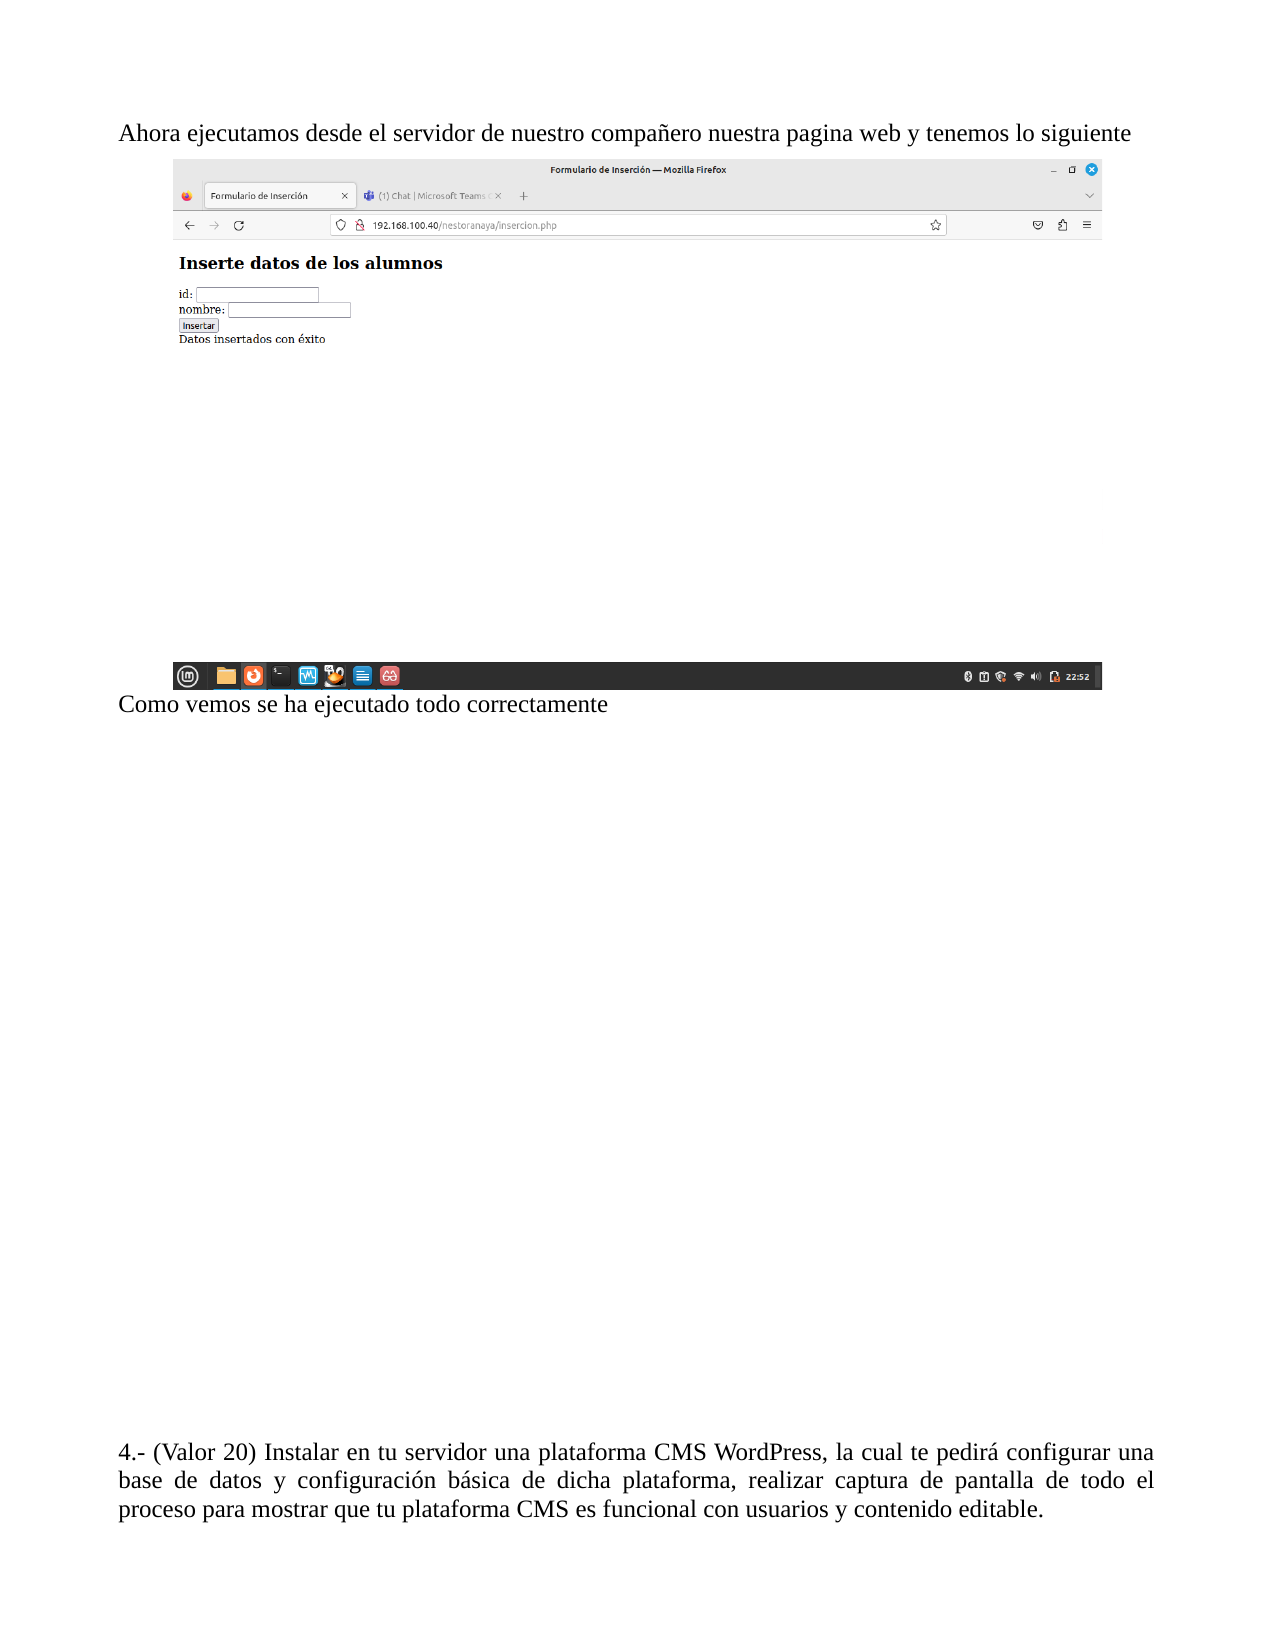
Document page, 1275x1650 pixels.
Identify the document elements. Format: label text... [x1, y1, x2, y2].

text Ahora ejecutamos desde el servidor de nuestro compañero nuestra pagina web y tenemos lo siguiente [118, 118, 1157, 147]
text 4.- (Valor 20) Instalar en tu servidor una plataforma CMS WordPress, la cual te pedirá configurar una base de datos y configuración básica de dicha plataforma, realizar captura de pantalla de todo el proceso para mostrar que tu plataforma CMS es funcional con usuarios y contenido editable. [118, 1437, 1157, 1523]
text Como vemos se ha ejecutado todo correctamente [118, 176, 1157, 718]
